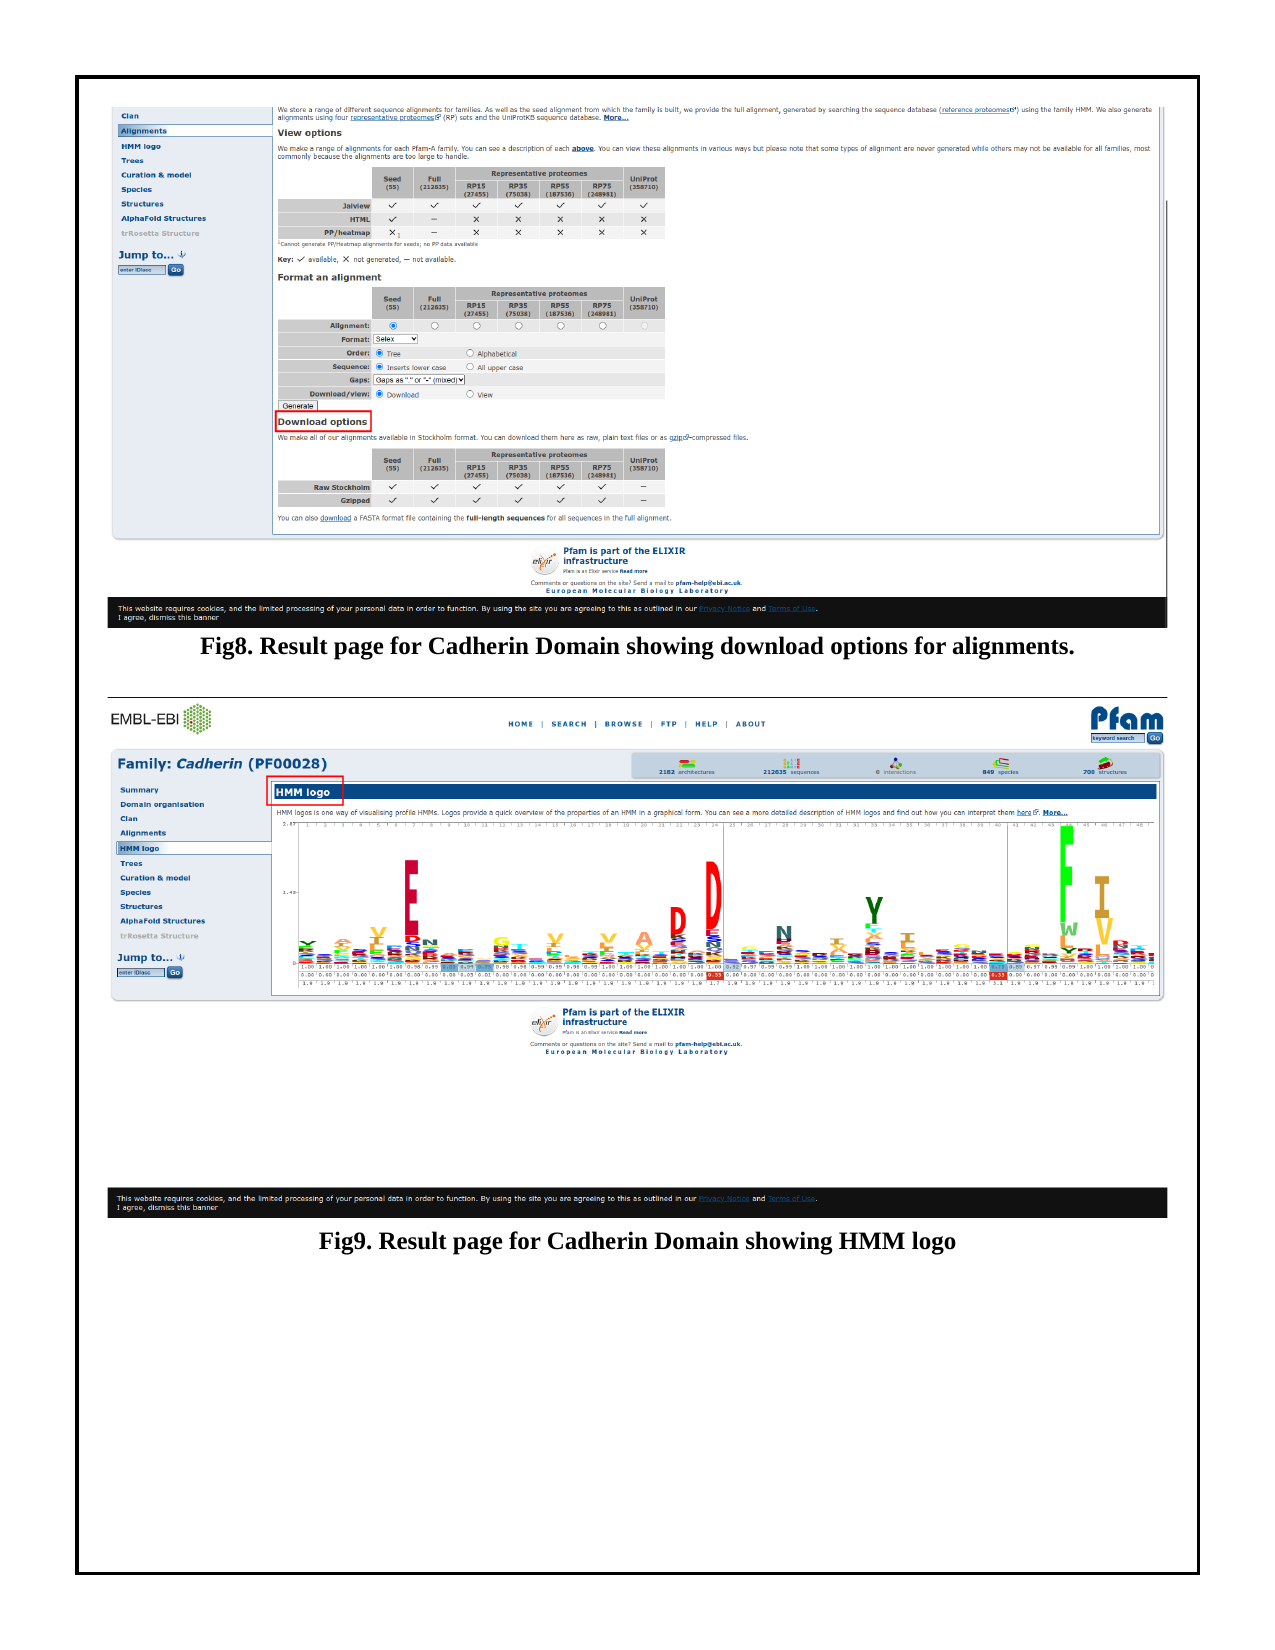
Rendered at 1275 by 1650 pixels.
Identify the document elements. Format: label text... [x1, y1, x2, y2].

text Fig8. Result page for Cadherin Domain showing download options for alignments. [108, 628, 1167, 660]
picture [107, 107, 1168, 628]
picture [107, 697, 1168, 1218]
text Fig9. Result page for Cadherin Domain showing HMM logo [108, 1218, 1167, 1255]
